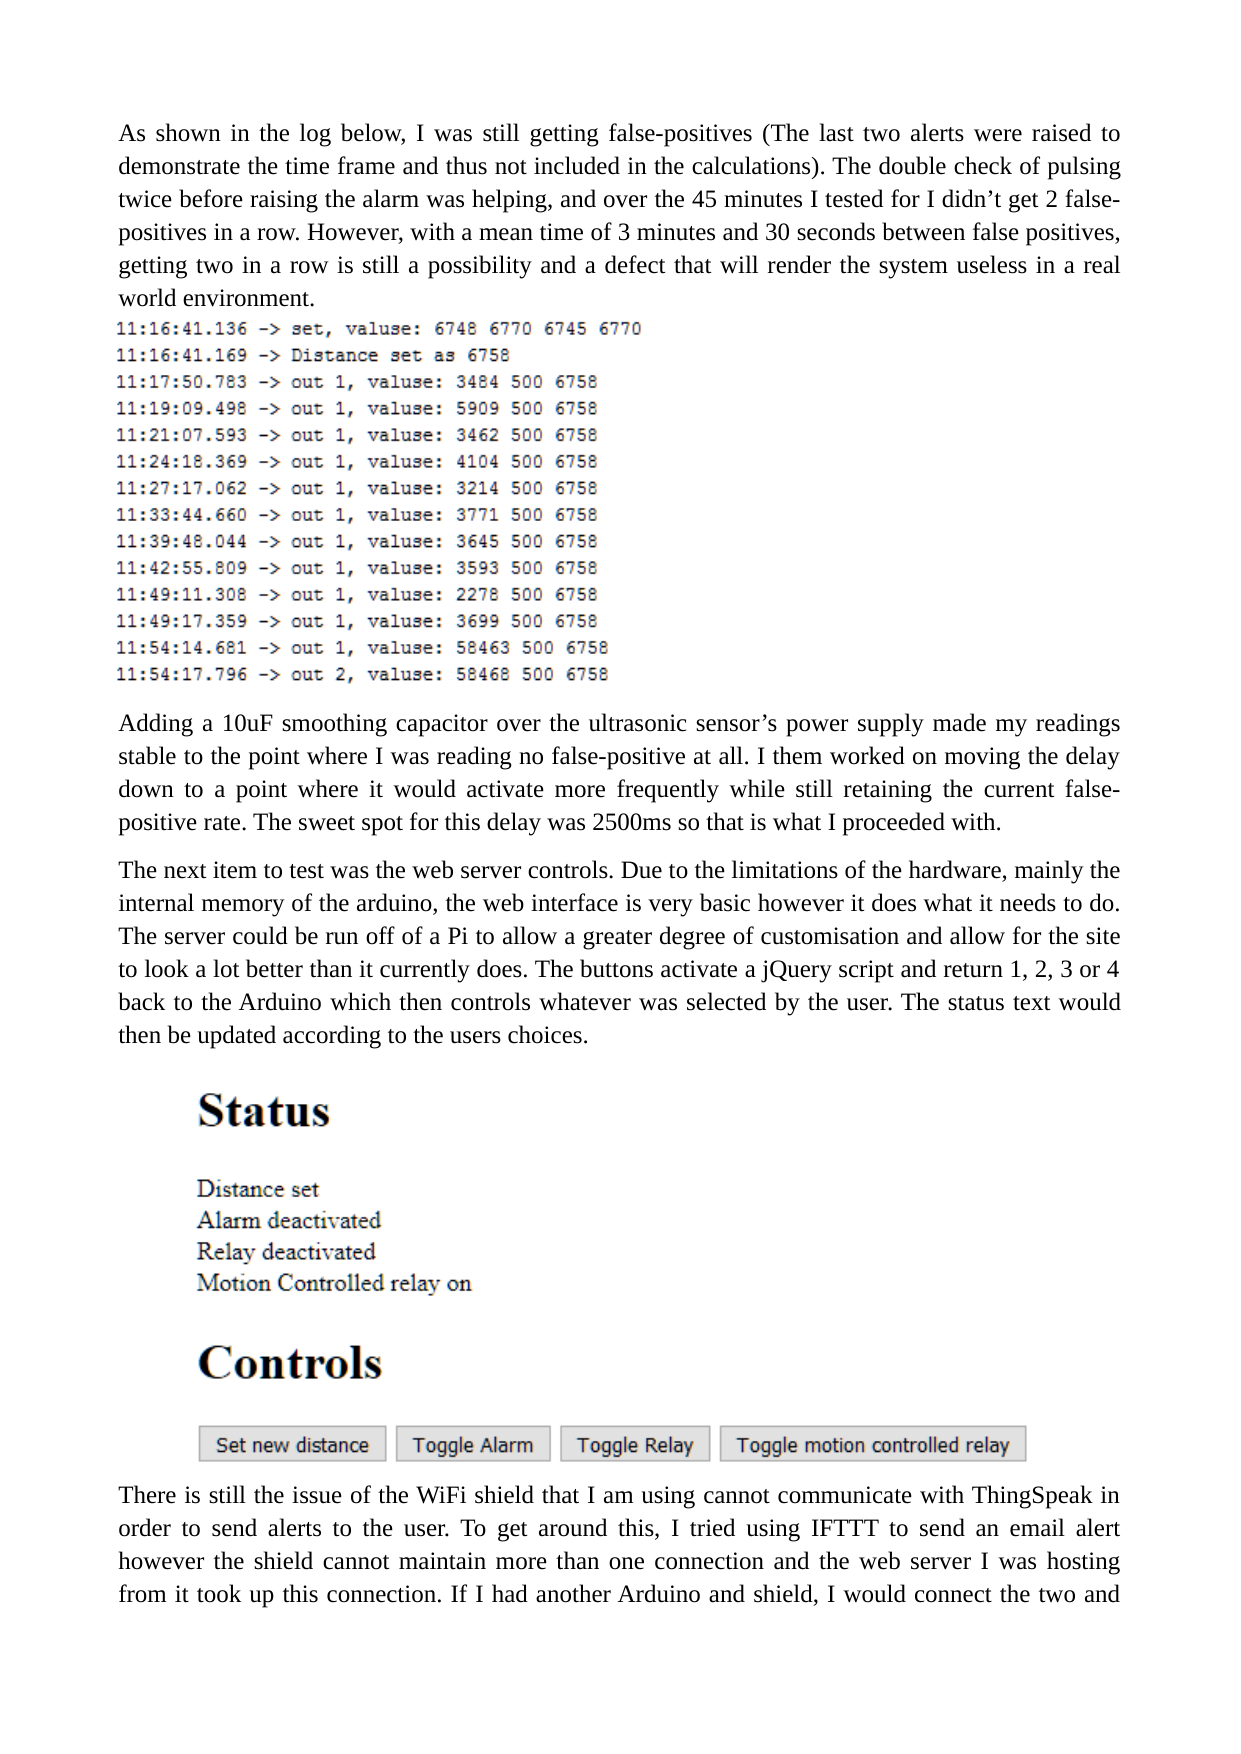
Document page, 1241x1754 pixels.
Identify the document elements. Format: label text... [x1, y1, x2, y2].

text Adding a 10uF smoothing capacitor over the ultrasonic sensor’s power supply made my readings stable to the point where I was reading no false-positive at all. I them worked on moving the delay down to a point where it would activate more frequently while still retaining the current false-positive rate. The sweet spot for this delay was 2500ms so that is what I proceeded with. [118, 331, 1122, 836]
text The next item to test was the web server controls. Due to the limitations of the hardware, mainly the internal memory of the arduino, the web interface is very basic however it does what it needs to do. The server could be run off of a Pi to allow a greater degree of customisation and allow for the site to look a lot better than it currently does. The buttons activate a jQuery script and return 1, 2, 3 or 4 back to the Arduino which then controls whatever was selected by the user. The status text would then be updated according to the users choices. [118, 855, 1122, 1049]
text There is still the issue of the WiFi shield that I am using cannot communicate with ThingSpeak in order to send alerts to the user. To get around this, I tried using IFTTT to send an email alert however the shield cannot maintain more than one connection and the web server I was hosting from it took up this connection. If I had another Arduino and shield, I would connect the two and [118, 1068, 1122, 1607]
picture [185, 1067, 1055, 1476]
picture [113, 313, 658, 704]
text As shown in the log below, I was still getting false-positives (The last two alerts were raised to demonstrate the time frame and thus not included in the calculations). The double check of pulsing twice before raising the alarm was helping, and over the 45 minutes I tested for I didn’t get 2 false-positives in a row. However, with a mean time of 3 minutes and 30 seconds between false positives, getting two in a row is still a possibility and a defect that will render the system useless in a real world environment. [118, 118, 1122, 312]
